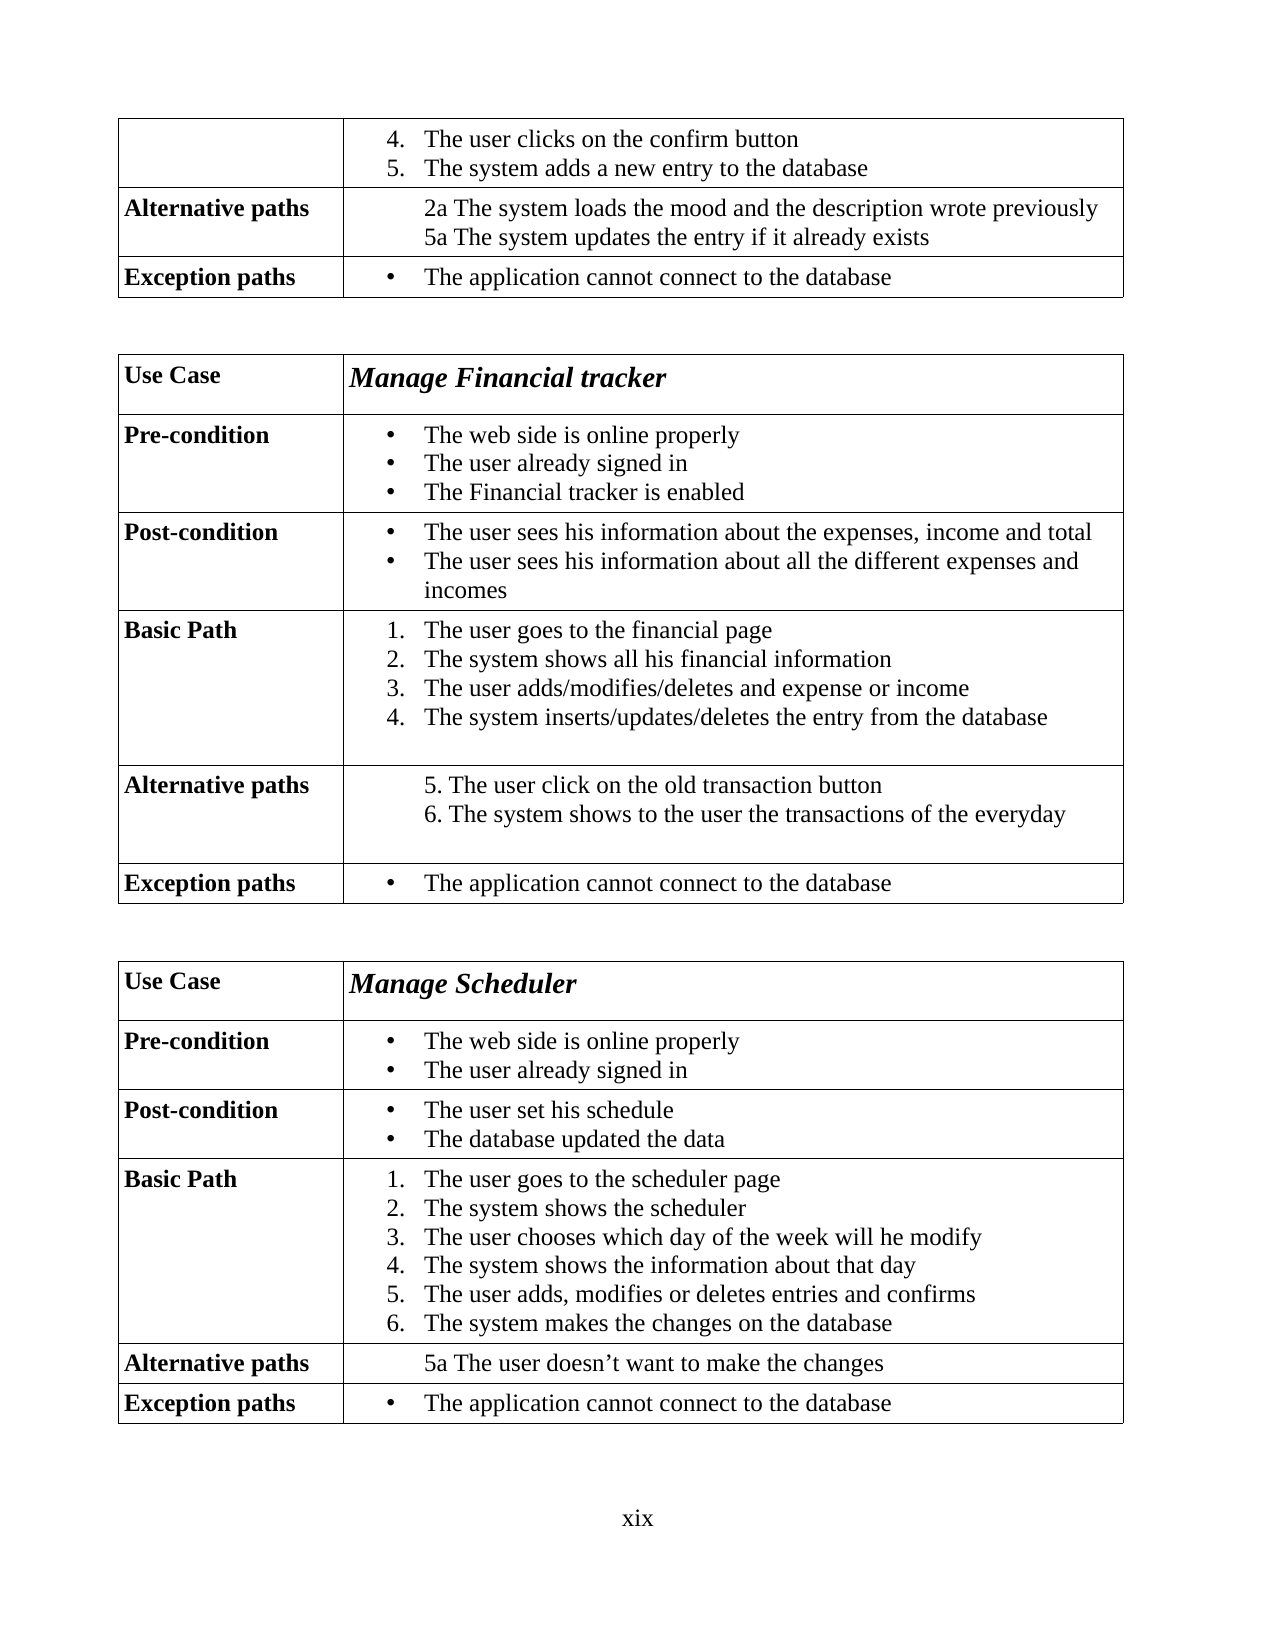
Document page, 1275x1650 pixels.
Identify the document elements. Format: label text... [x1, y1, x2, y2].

table_cell Exception paths [119, 864, 343, 903]
table_cell The application cannot connect to the database [344, 257, 1123, 297]
table_cell Basic Path [119, 1159, 343, 1342]
table_header Use Case [119, 355, 343, 414]
table_cell 5a The user doesn’t want to make the changes [344, 1344, 1123, 1383]
table_cell The user goes to the mood tracker page The system shows the page to the user The user selects his mood and writes a description of the day The user clicks on the confirm button The system adds a new entry to the database [344, 119, 1123, 187]
table_cell The user goes to the financial page The system shows all his financial information The user adds/modifies/deletes and expense or income The system inserts/updates/deletes the entry from the database [344, 611, 1123, 765]
table_cell 2a The system loads the mood and the description wrote previously 5a The system updates the entry if it already exists [344, 188, 1123, 256]
table_header Manage Scheduler [344, 962, 1123, 1020]
table_cell The user goes to the scheduler page The system shows the scheduler The user chooses which day of the week will he modify The system shows the information about that day The user adds, modifies or deletes entries and confirms The system makes the changes on the database [344, 1159, 1123, 1342]
table_cell Exception paths [119, 1384, 343, 1423]
table_cell The user set his schedule The database updated the data [344, 1090, 1123, 1158]
table_cell Alternative paths [119, 766, 343, 863]
table_cell [119, 119, 343, 187]
table_cell Post-condition [119, 1090, 343, 1158]
table_cell Exception paths [119, 257, 343, 297]
table_cell The web side is online properly The user already signed in [344, 1021, 1123, 1089]
table_cell The web side is online properly The user already signed in The Financial tracker is enabled [344, 415, 1123, 512]
table_header Use Case [119, 962, 343, 1020]
table_header Manage Financial tracker [344, 355, 1123, 414]
table_cell 5. The user click on the old transaction button 6. The system shows to the user the transactions of the everyday [344, 766, 1123, 863]
table_cell The application cannot connect to the database [344, 864, 1123, 903]
table_cell Alternative paths [119, 188, 343, 256]
table_cell Pre-condition [119, 1021, 343, 1089]
table_cell Alternative paths [119, 1344, 343, 1383]
table_cell The user sees his information about the expenses, income and total The user sees his information about all the different expenses and incomes [344, 513, 1123, 609]
table_cell Pre-condition [119, 415, 343, 512]
table_cell Basic Path [119, 611, 343, 765]
table_cell The application cannot connect to the database [344, 1384, 1123, 1423]
table_cell Post-condition [119, 513, 343, 609]
